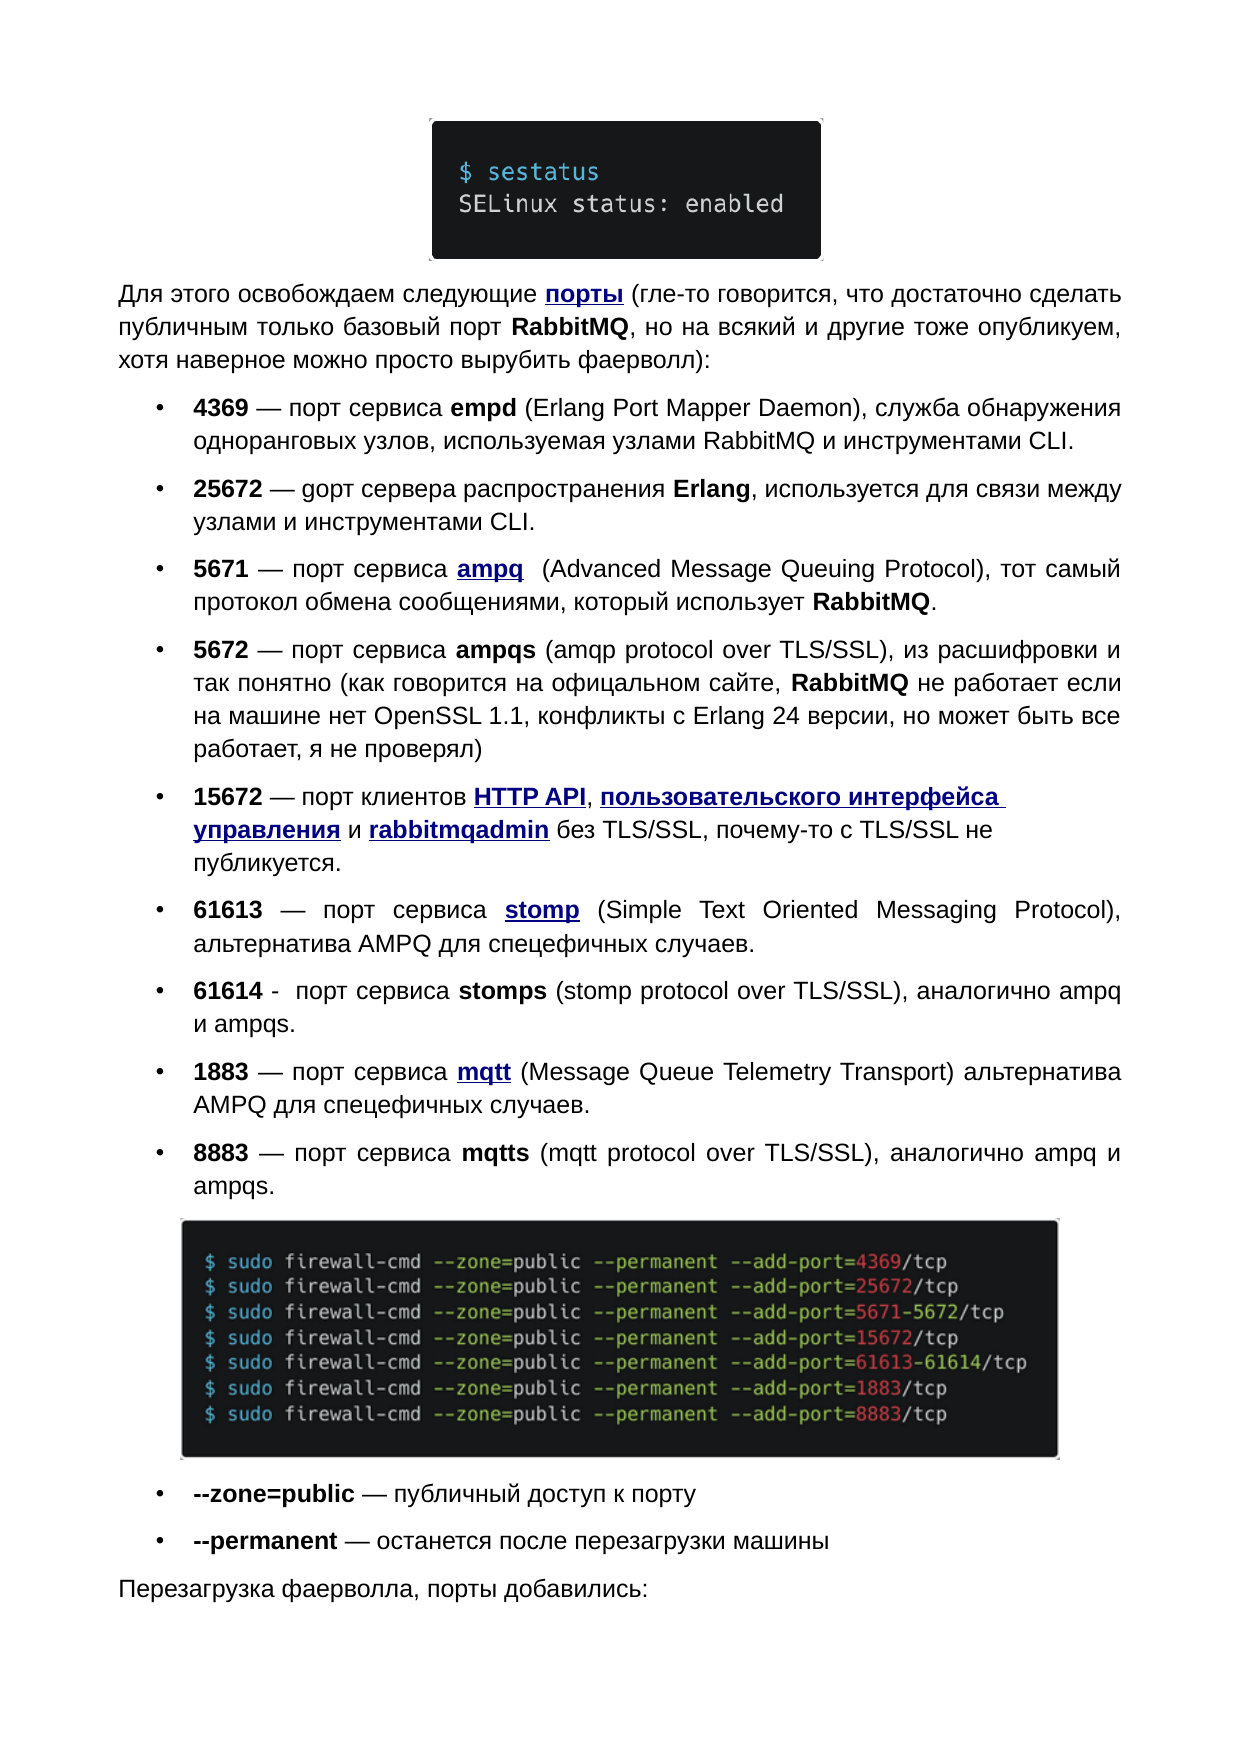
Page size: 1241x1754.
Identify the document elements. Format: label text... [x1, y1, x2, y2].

list 5671 — порт сервиса ampq (Аdvanced Message Queuing Protocol), тот самый протокол обмена сообщениями, который использует RabbitMQ. [156, 554, 1122, 616]
list 61613 — порт сервиса stomp (Simple Text Oriented Messaging Protocol), альтернатива AMPQ для спецефичных случаев. [156, 896, 1122, 957]
list 4369 — порт сервиса empd (Erlang Port Mapper Daemon), служба обнаружения одноранговых узлов, используемая узлами RabbitMQ и инструментами CLI. [156, 393, 1122, 455]
picture [428, 118, 824, 261]
list 61614 - порт сервиса stomps (stomp protocol over TLS/SSL), аналогично ampq и ampqs. [156, 976, 1122, 1038]
list --zone=public — публичный доступ к порту [156, 1478, 1122, 1507]
list 8883 — порт сервиса mqtts (mqtt protocol over TLS/SSL), аналогично ampq и ampqs. [156, 1138, 1122, 1199]
list 1883 — порт сервиса mqtt (Message Queue Telemetry Transport) альтернатива AMPQ для спецефичных случаев. [156, 1057, 1122, 1119]
picture [180, 1218, 1060, 1460]
text Перезагрузка фаерволла, порты добавились: [118, 1574, 1122, 1603]
list 25672 — gорт сервера распространения Erlang, используется для связи между узлами и инструментами CLI. [156, 473, 1122, 535]
list --permanent — останется после перезагрузки машины [156, 1526, 1122, 1555]
list 5672 — порт сервиса ampqs (amqp protocol over TLS/SSL), из расшифровки и так понятно (как говорится на офицальном сайте, RabbitMQ не работает если на машине нет OpenSSL 1.1, конфликты с Erlang 24 версии, но может быть все работает, я не проверял) [156, 635, 1122, 763]
list 15672 — порт клиентов HTTP API, пользовательского интерфейса управления и rabbitmqadmin без TLS/SSL, почему-то с TLS/SSL не публикуется. [156, 782, 1122, 877]
text Для этого освобождаем следующие порты (гле-то говорится, что достаточно сделать публичным только базовый порт RabbitMQ, но на всякий и другие тоже опубликуем, хотя наверное можно просто вырубить фаерволл): [118, 279, 1122, 374]
